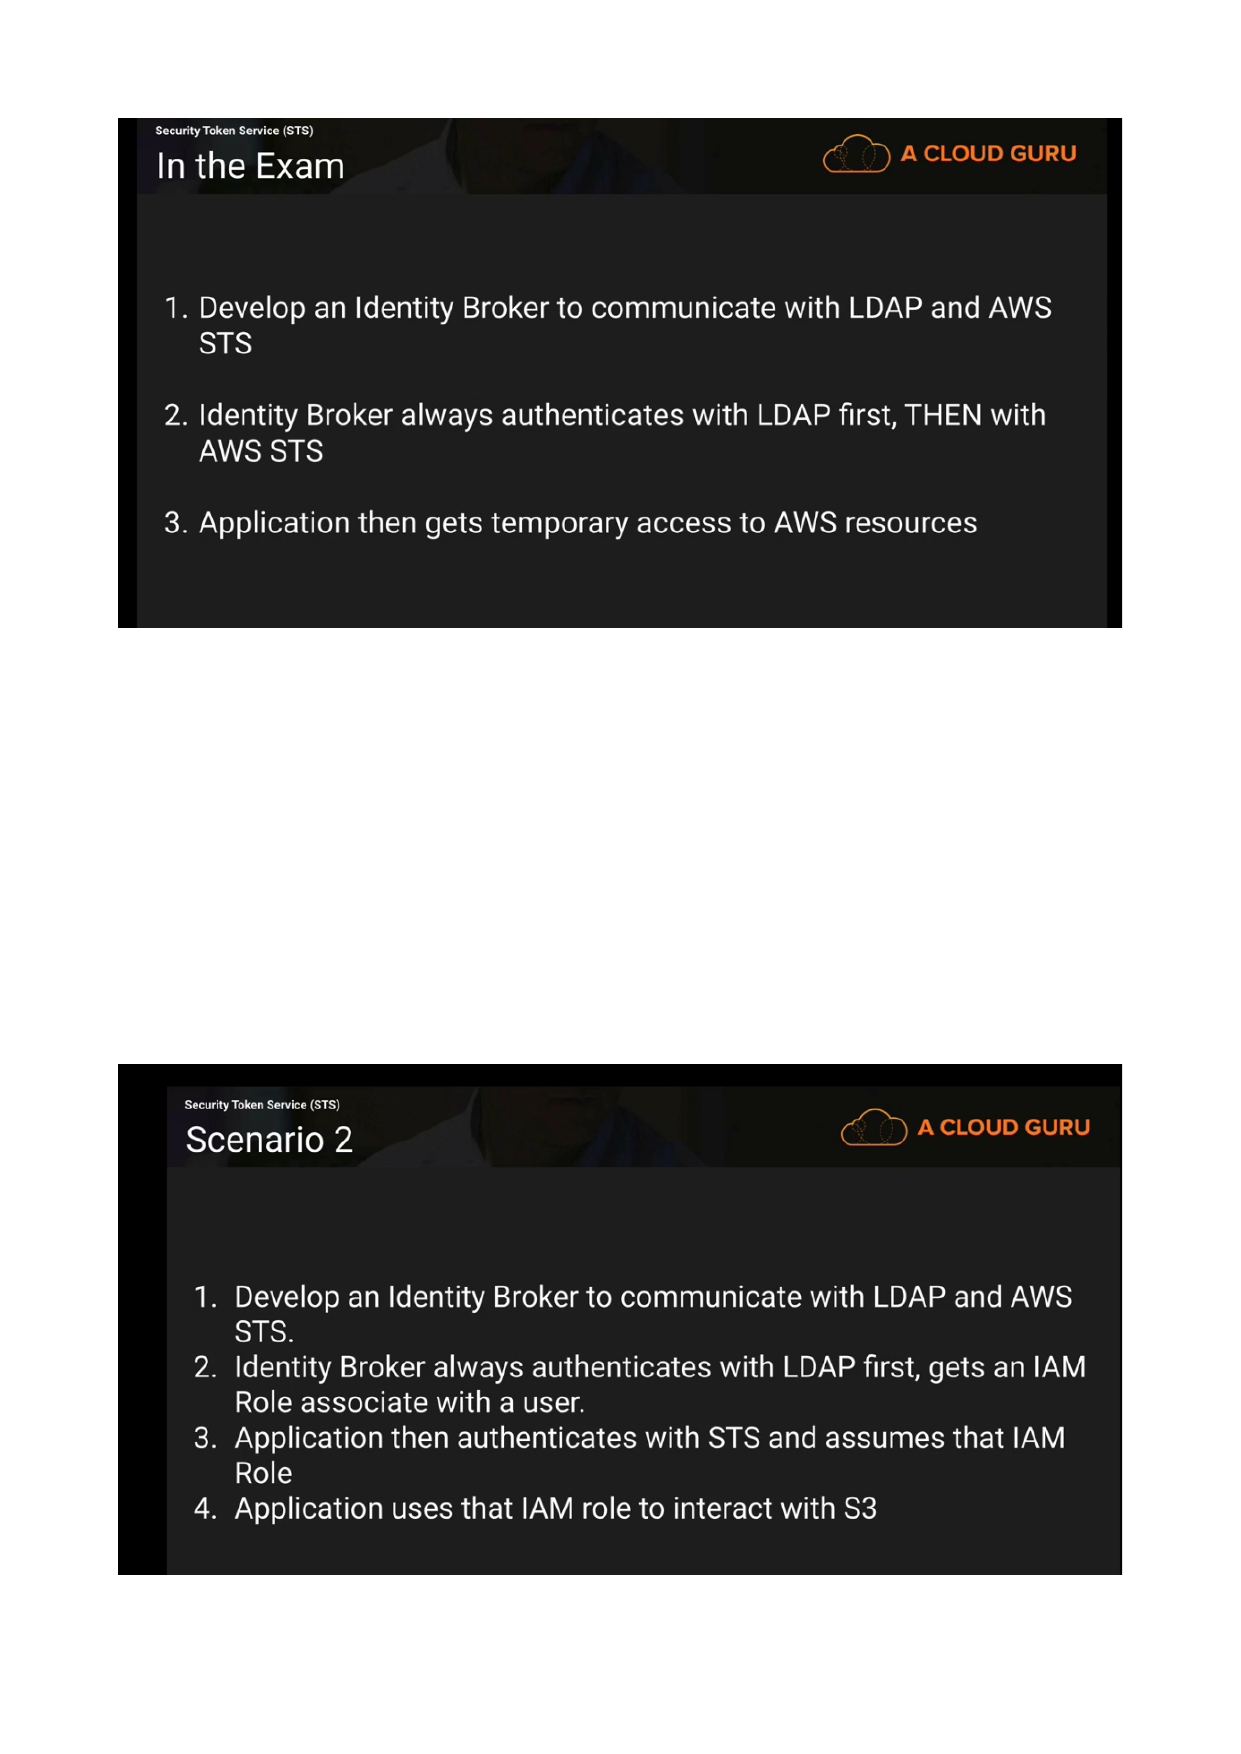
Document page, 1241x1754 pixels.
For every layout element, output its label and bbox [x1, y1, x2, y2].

picture [118, 118, 1123, 628]
picture [118, 1064, 1123, 1575]
